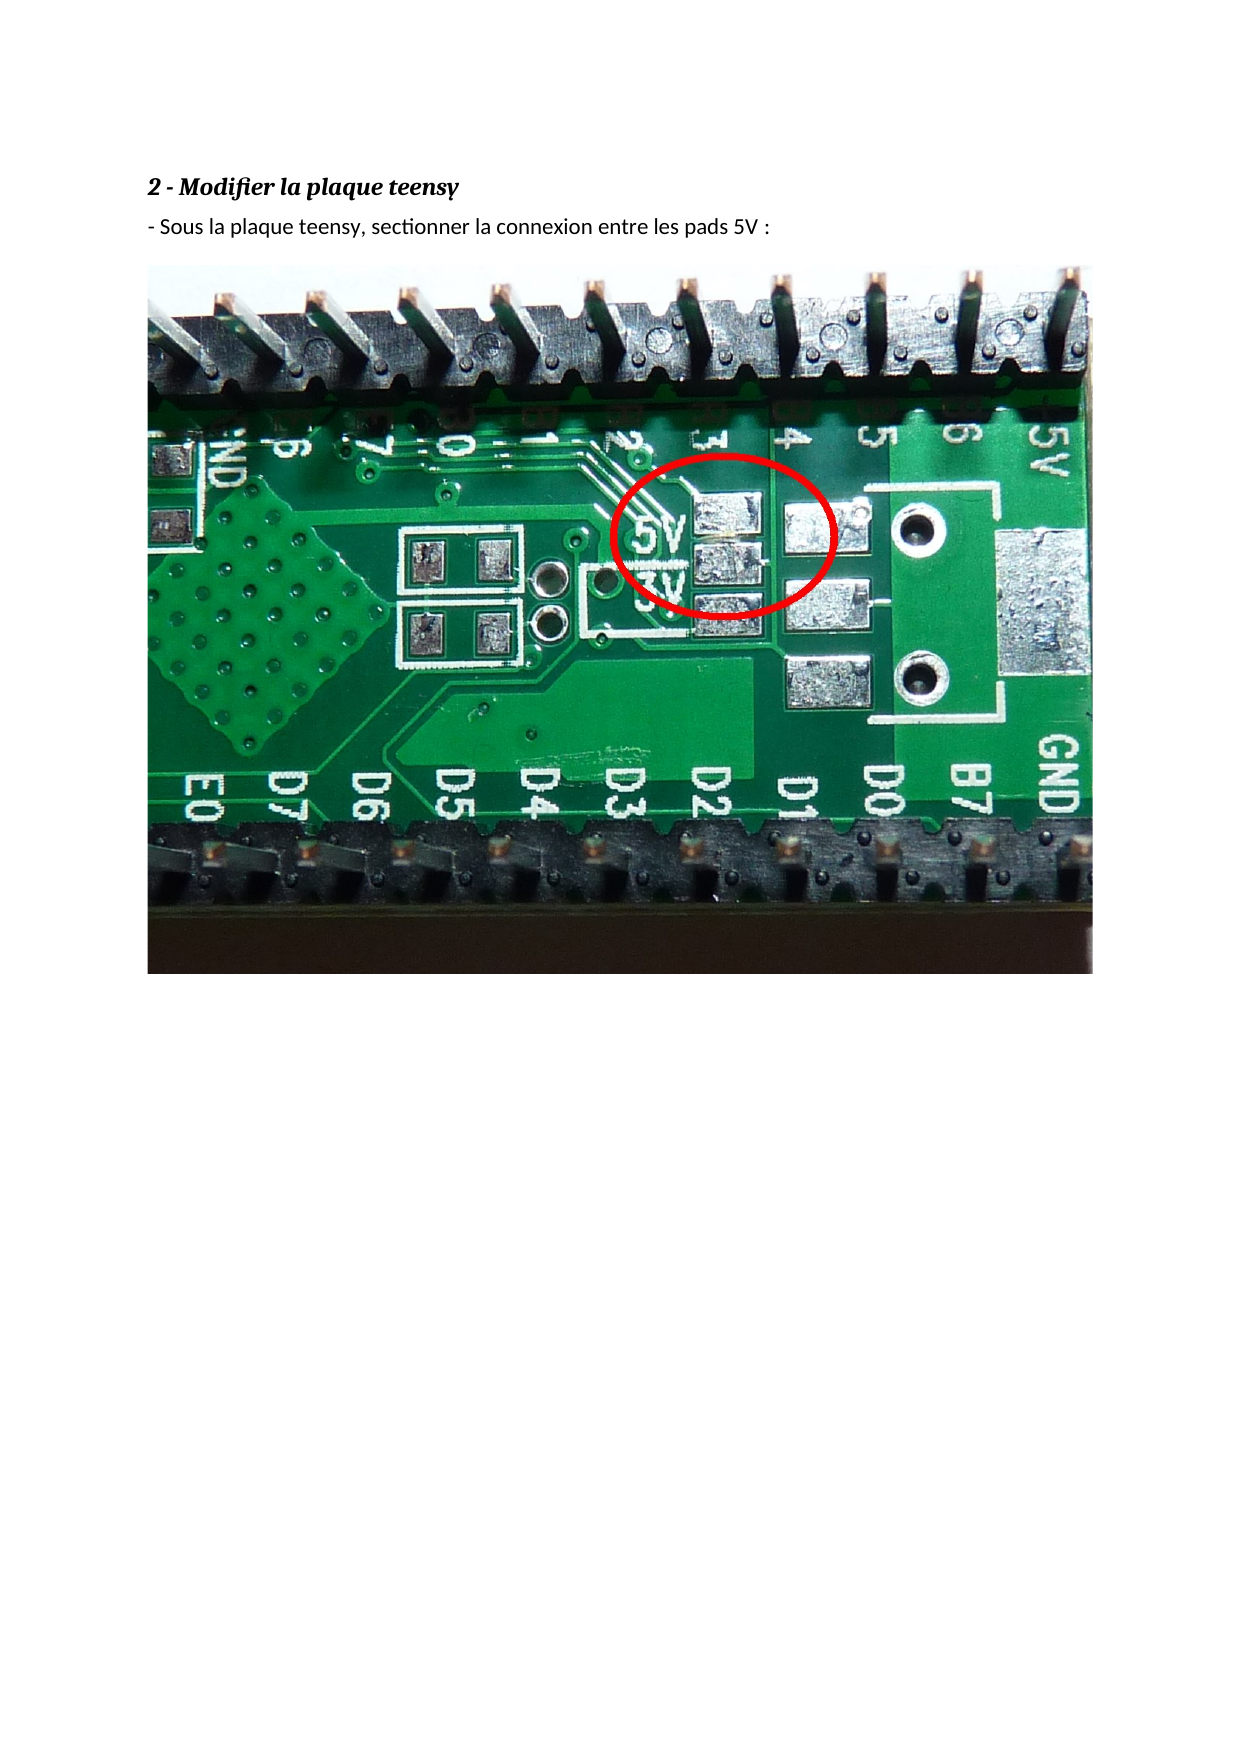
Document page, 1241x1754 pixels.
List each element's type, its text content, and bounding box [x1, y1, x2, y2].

text - Sous la plaque teensy, sectionner la connexion entre les pads 5V : [148, 212, 1093, 240]
subtitle 2 - Modifier la plaque teensy [148, 173, 1093, 201]
picture [147, 265, 1093, 974]
